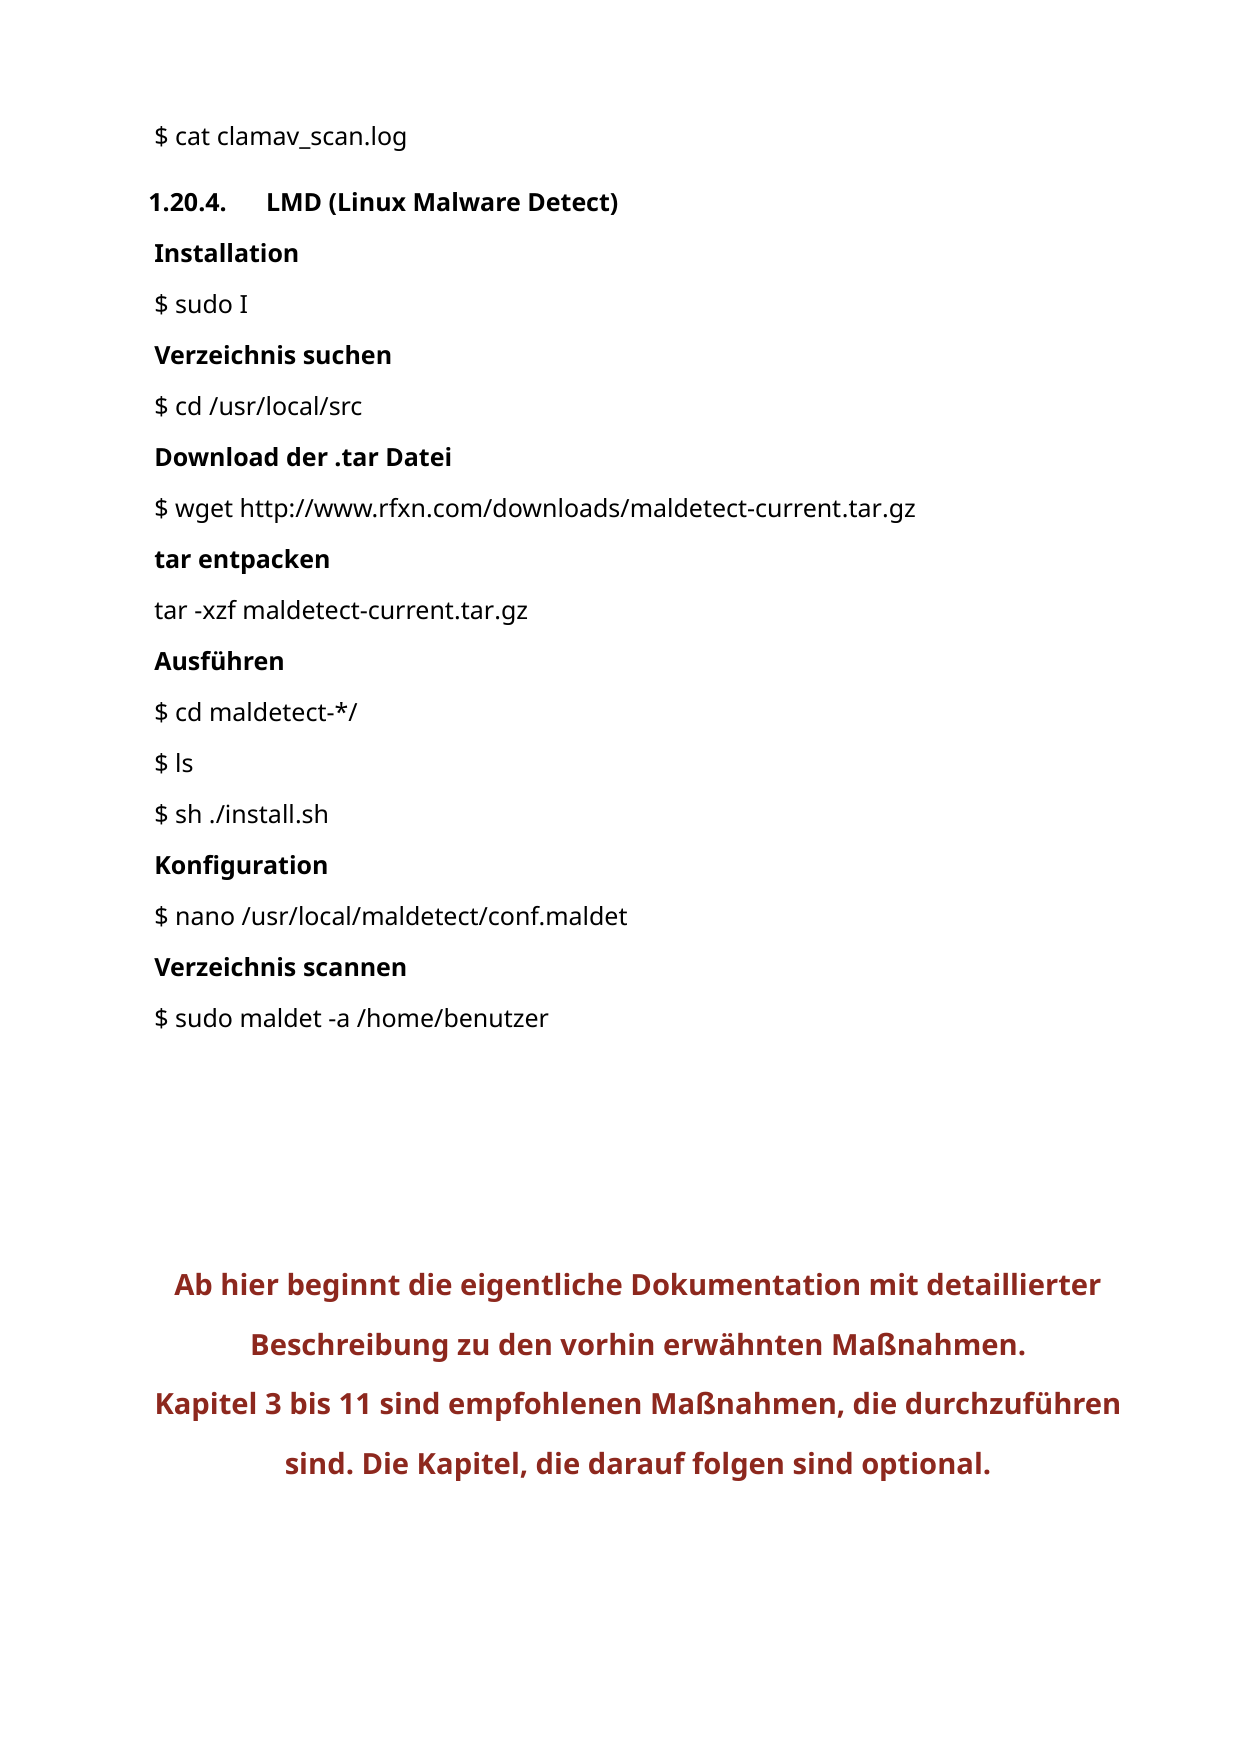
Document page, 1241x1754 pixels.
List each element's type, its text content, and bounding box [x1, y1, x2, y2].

text $ sudo maldet -a /home/benutzer [154, 1001, 1122, 1035]
subtitle LMD (Linux Malware Detect) [118, 184, 1122, 218]
text tar -xzf maldetect-current.tar.gz [154, 592, 1122, 627]
text $ cat clamav_scan.log [154, 118, 1122, 152]
text Kapitel 3 bis 11 sind empfohlenen Maßnahmen, die durchzuführen sind. Die Kapitel, die darauf folgen sind optional. [154, 1383, 1122, 1483]
text $ cd maldetect-*/ [154, 694, 1122, 729]
text $ wget http://www.rfxn.com/downloads/maldetect-current.tar.gz [154, 490, 1122, 524]
text $ nano /usr/local/maldetect/conf.maldet [154, 899, 1122, 933]
text Download der .tar Datei [154, 439, 1122, 473]
text Verzeichnis scannen [154, 950, 1122, 984]
text Ab hier beginnt die eigentliche Dokumentation mit detaillierter Beschreibung zu den vorhin erwähnten Maßnahmen. [154, 1264, 1122, 1364]
text Ausführen [154, 643, 1122, 678]
text tar entpacken [154, 541, 1122, 576]
text Konfiguration [154, 848, 1122, 882]
text Verzeichnis suchen [154, 337, 1122, 371]
text $ sudo I [154, 286, 1122, 320]
text $ ls [154, 746, 1122, 780]
text Installation [154, 235, 1122, 269]
text $ cd /usr/local/src [154, 388, 1122, 422]
text $ sh ./install.sh [154, 797, 1122, 831]
